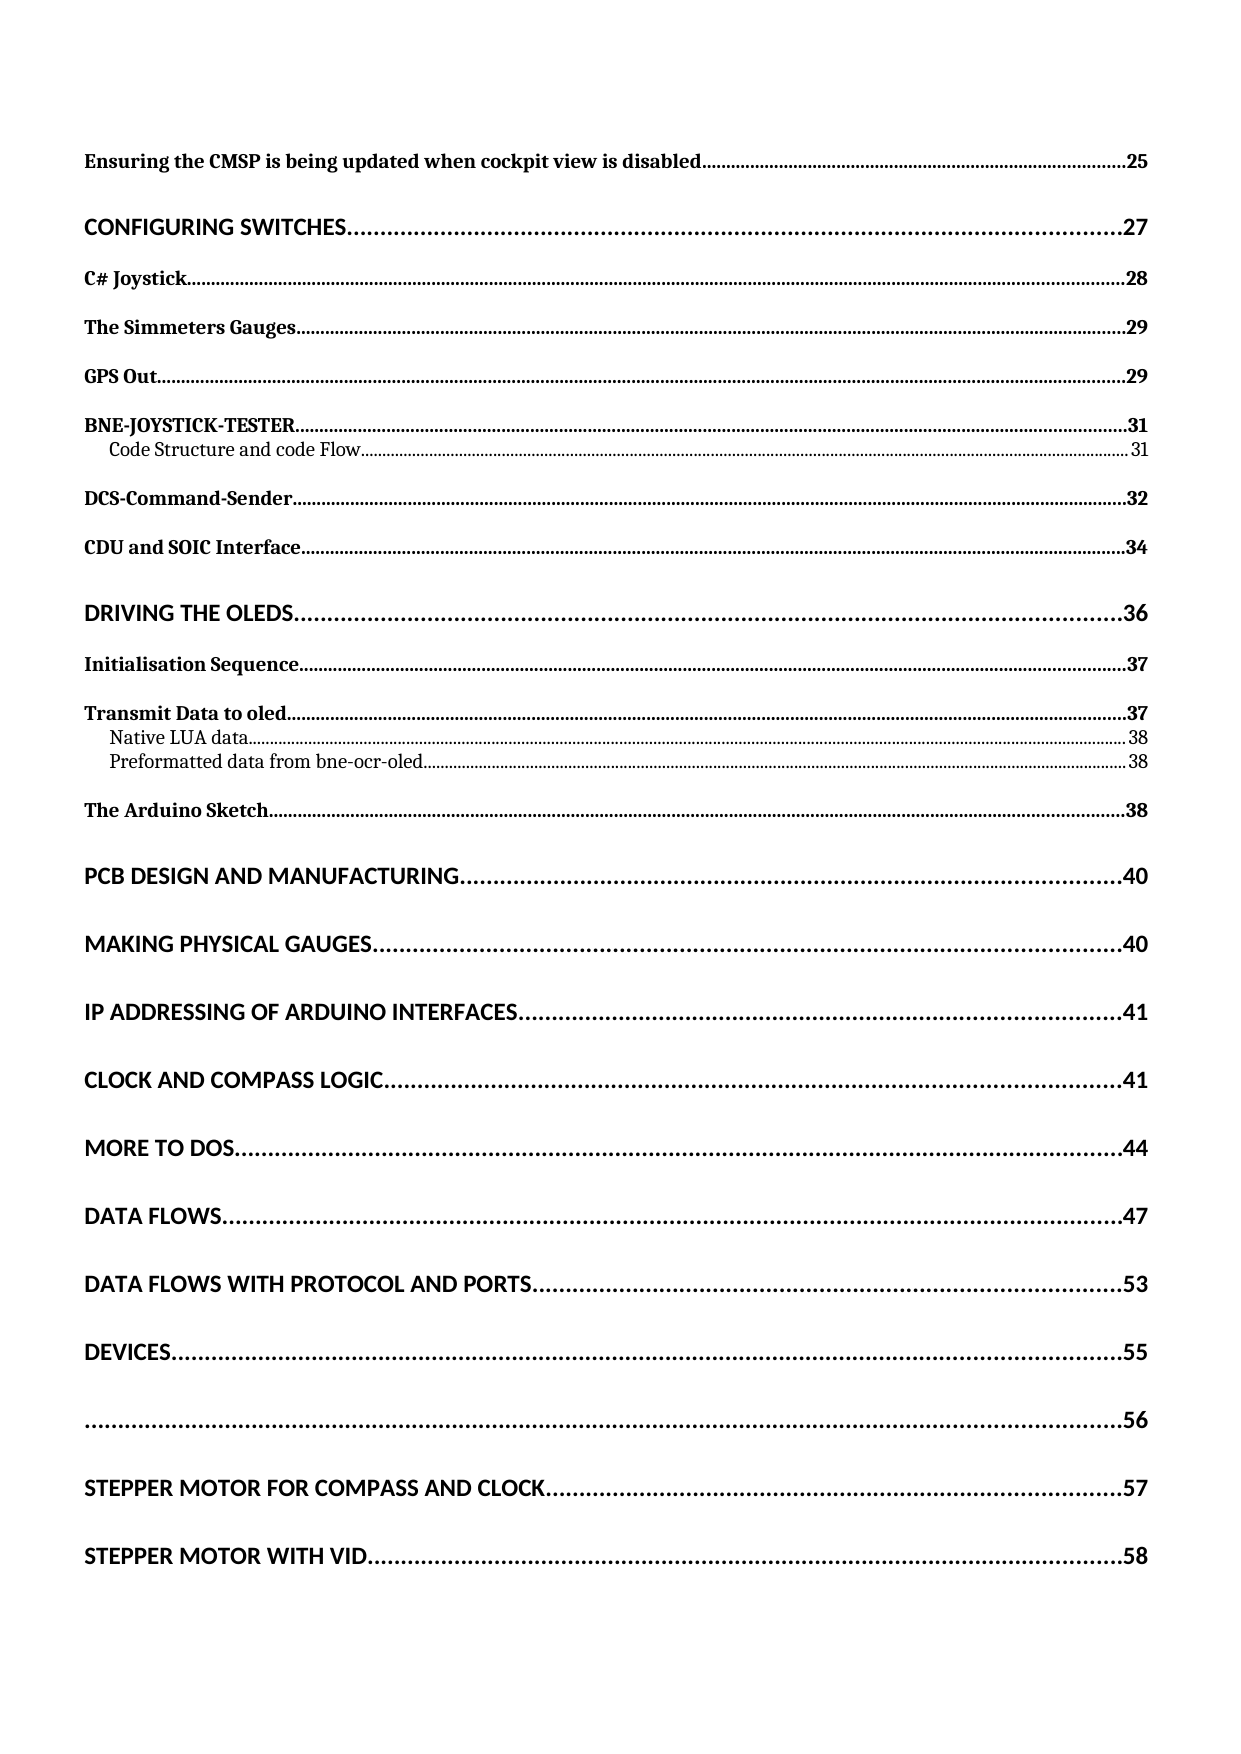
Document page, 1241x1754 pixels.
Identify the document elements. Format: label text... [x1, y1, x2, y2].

text The Simmeters Gauges 29 [84, 316, 1148, 340]
text PCB Design and Manufacturing 40 [84, 860, 1148, 891]
text Configuring Switches 27 [84, 211, 1148, 242]
text More To dos 44 [84, 1132, 1148, 1163]
text GPS Out 29 [84, 365, 1148, 389]
text Preformatted data from bne-ocr-oled 38 [109, 749, 1148, 773]
text Making Physical Gauges 40 [84, 928, 1148, 958]
text Ensuring the CMSP is being updated when cockpit view is disabled 25 [84, 150, 1148, 174]
text Native LUA data 38 [109, 726, 1148, 749]
text Initialisation Sequence 37 [84, 653, 1148, 677]
text BNE-JOYSTICK-TESTER 31 [84, 414, 1148, 438]
text C# Joystick 28 [84, 267, 1148, 291]
text Clock and Compass Logic 41 [84, 1064, 1148, 1094]
text Transmit Data to oled 37 [84, 702, 1148, 726]
text Data Flows with Protocol and Ports 53 [84, 1268, 1148, 1299]
text Driving the OLEDs 36 [84, 597, 1148, 628]
text Code Structure and code Flow 31 [109, 438, 1148, 462]
text 56 [84, 1404, 1148, 1435]
text Stepper Motor for Compass and Clock 57 [84, 1472, 1148, 1503]
text IP Addressing of Arduino Interfaces 41 [84, 996, 1148, 1027]
text Stepper Motor with Vid 58 [84, 1540, 1148, 1571]
text The Arduino Sketch 38 [84, 798, 1148, 822]
text CDU and SOIC Interface 34 [84, 536, 1148, 560]
text Devices 55 [84, 1336, 1148, 1367]
text DCS-Command-Sender 32 [84, 487, 1148, 511]
text Data Flows 47 [84, 1200, 1148, 1231]
